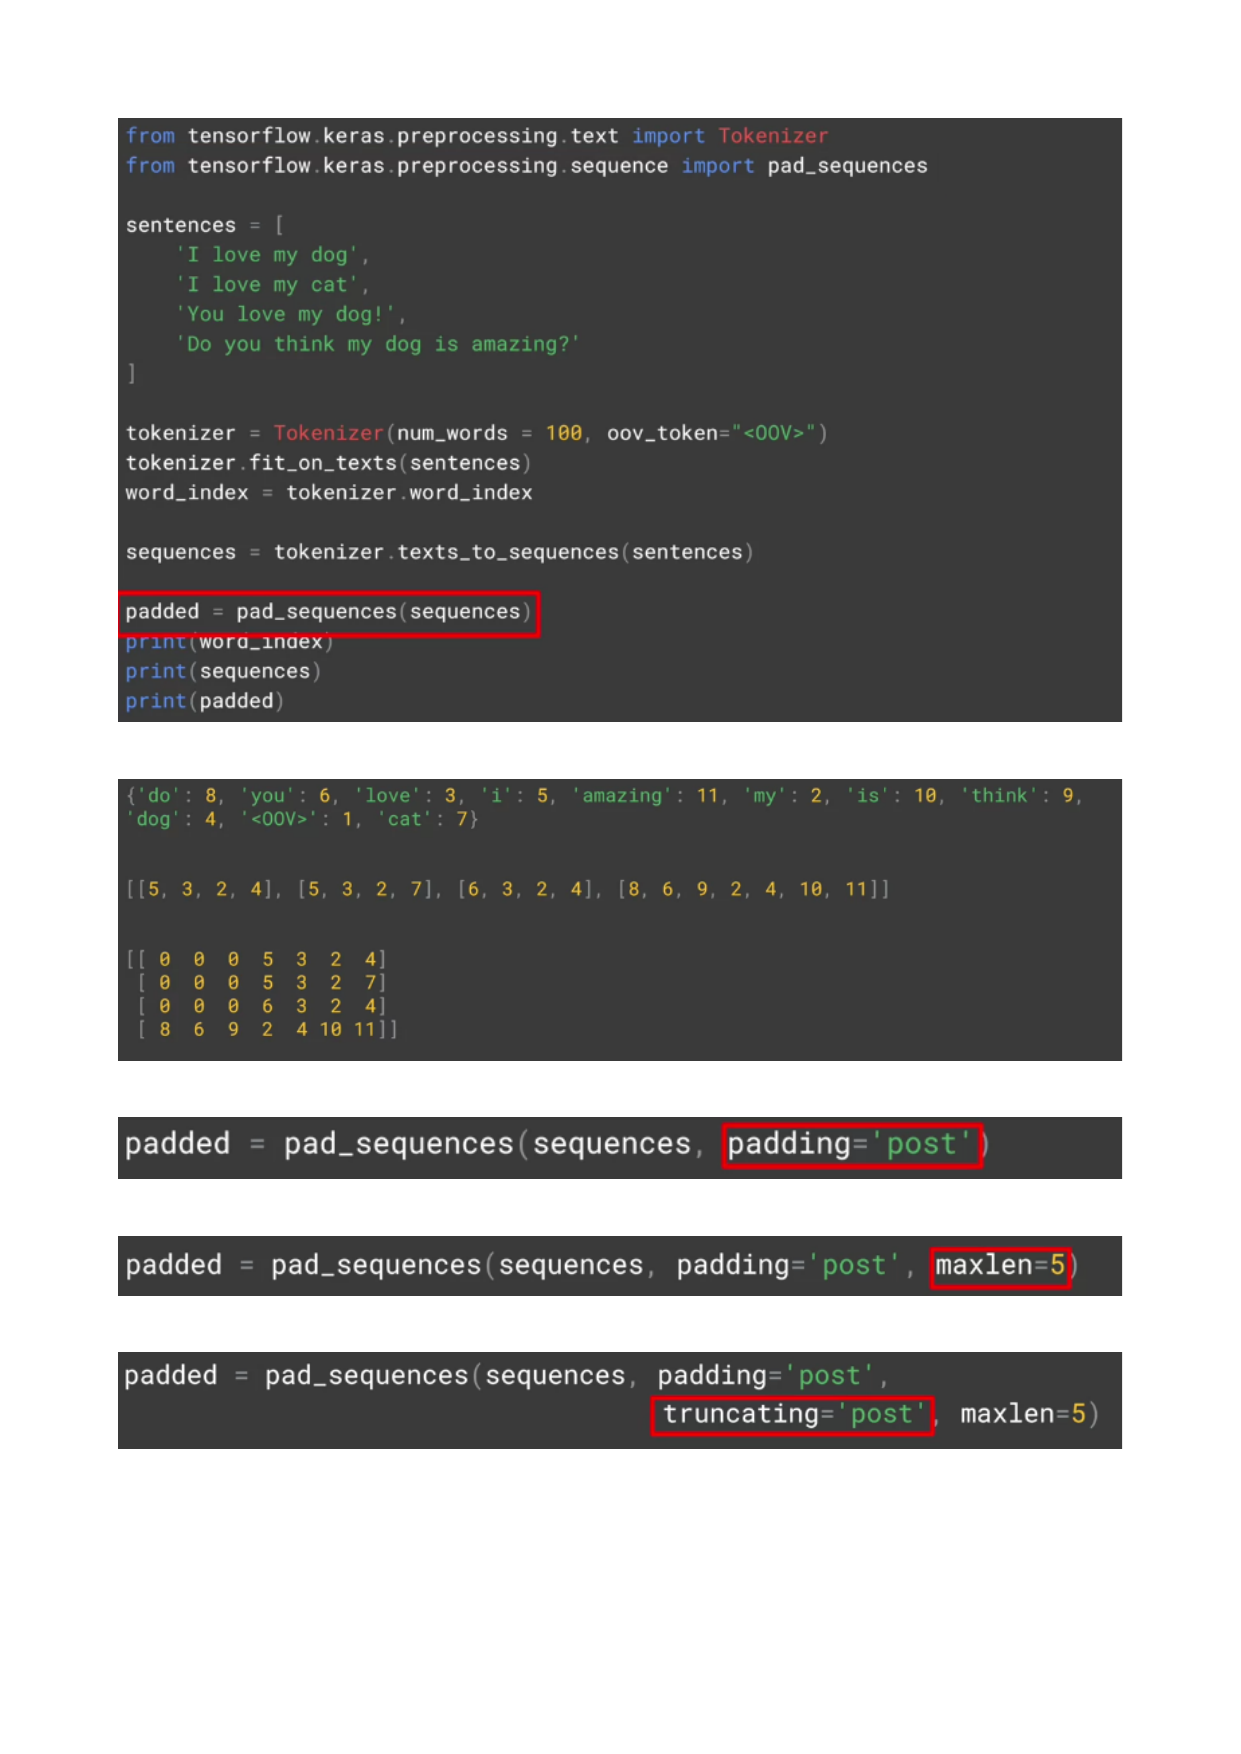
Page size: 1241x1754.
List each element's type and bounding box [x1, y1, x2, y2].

picture [118, 779, 1123, 1061]
picture [118, 1352, 1123, 1449]
picture [118, 1236, 1123, 1296]
picture [118, 1117, 1123, 1179]
picture [118, 118, 1123, 722]
